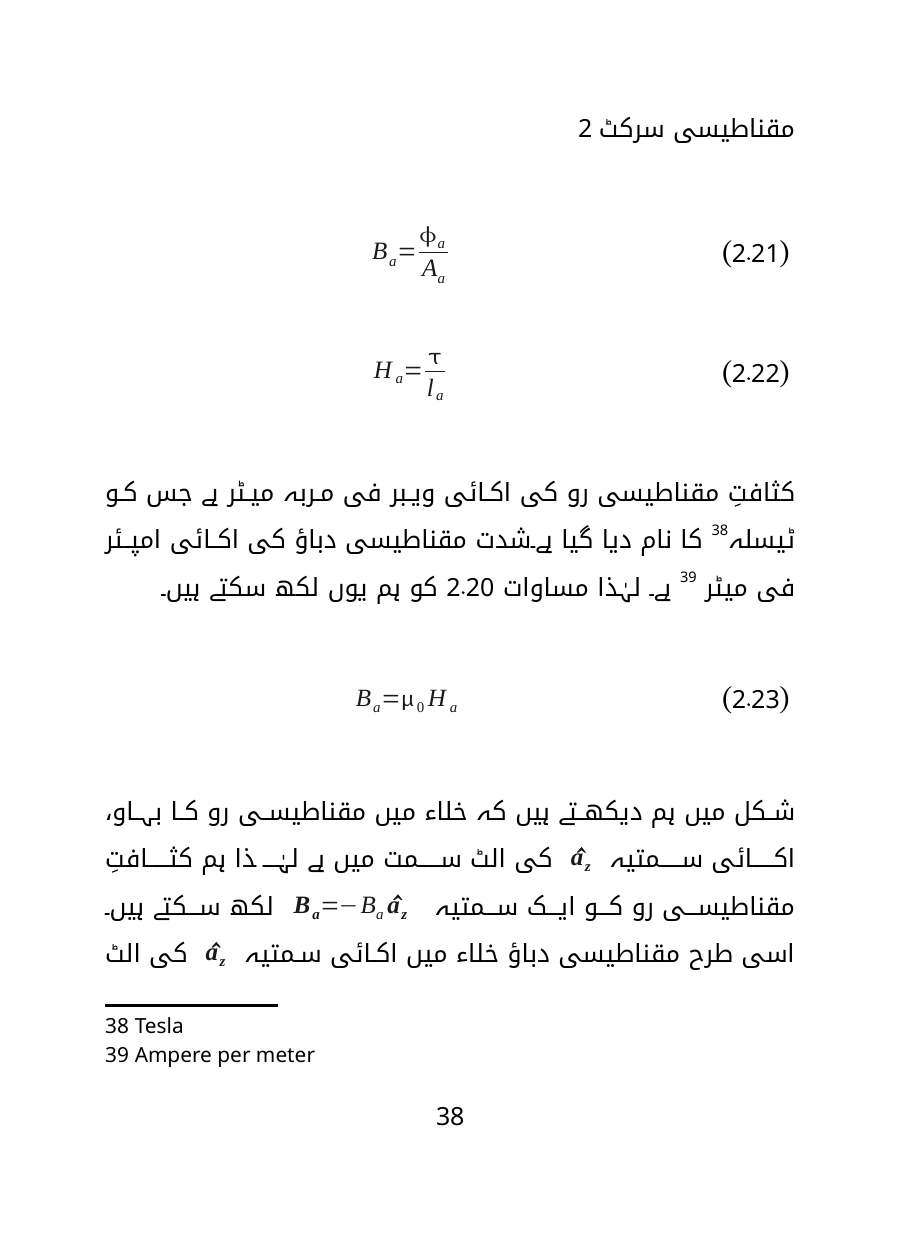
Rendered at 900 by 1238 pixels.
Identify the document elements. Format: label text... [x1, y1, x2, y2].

table_header [105, 671, 699, 742]
table_header (2.21) [705, 216, 795, 304]
text کثافتِ مقناطیسی رو کی اکائی ویبر فی مربہ میٹر ہے جس کو ٹیسلہ کا نام دیا گیا ہے۔شدت مقناطیسی دباؤ کی اکائی امپئر فی میٹر ہے۔ لہٰذا مساوات 2.20 کو ہم یوں لکھ سکتے ہیں۔ [105, 469, 795, 611]
text شکل میں ہم دیکھتے ہیں کہ خلاء میں مقناطیسی رو کا بہاو، اکائی سمتیہکی الٹ سمت میں ہے لہٰذا ہم کثافتِ مقناطیسی رو کو ایک سمتیہ لکھ سکتے ہیں۔ اسی طرح مقناطیسی دباؤ خلاء میں اکائی سمتیہکی الٹ سمت میں دباؤ ڈال رہا ہے لہٰذا ہم مقناطیسی دباؤ کی شدت کو لکھ سکتے ہیں۔ لہٰذا اس مساوات کو یوں لکھا جا سکتا ہے۔ [105, 788, 795, 978]
table_header [105, 339, 705, 423]
table_header (2.23) [699, 671, 795, 742]
text Tesla [105, 1012, 795, 1040]
table_header [105, 216, 705, 304]
text Ampere per meter [105, 1040, 795, 1068]
table_header (2.22) [705, 339, 795, 423]
